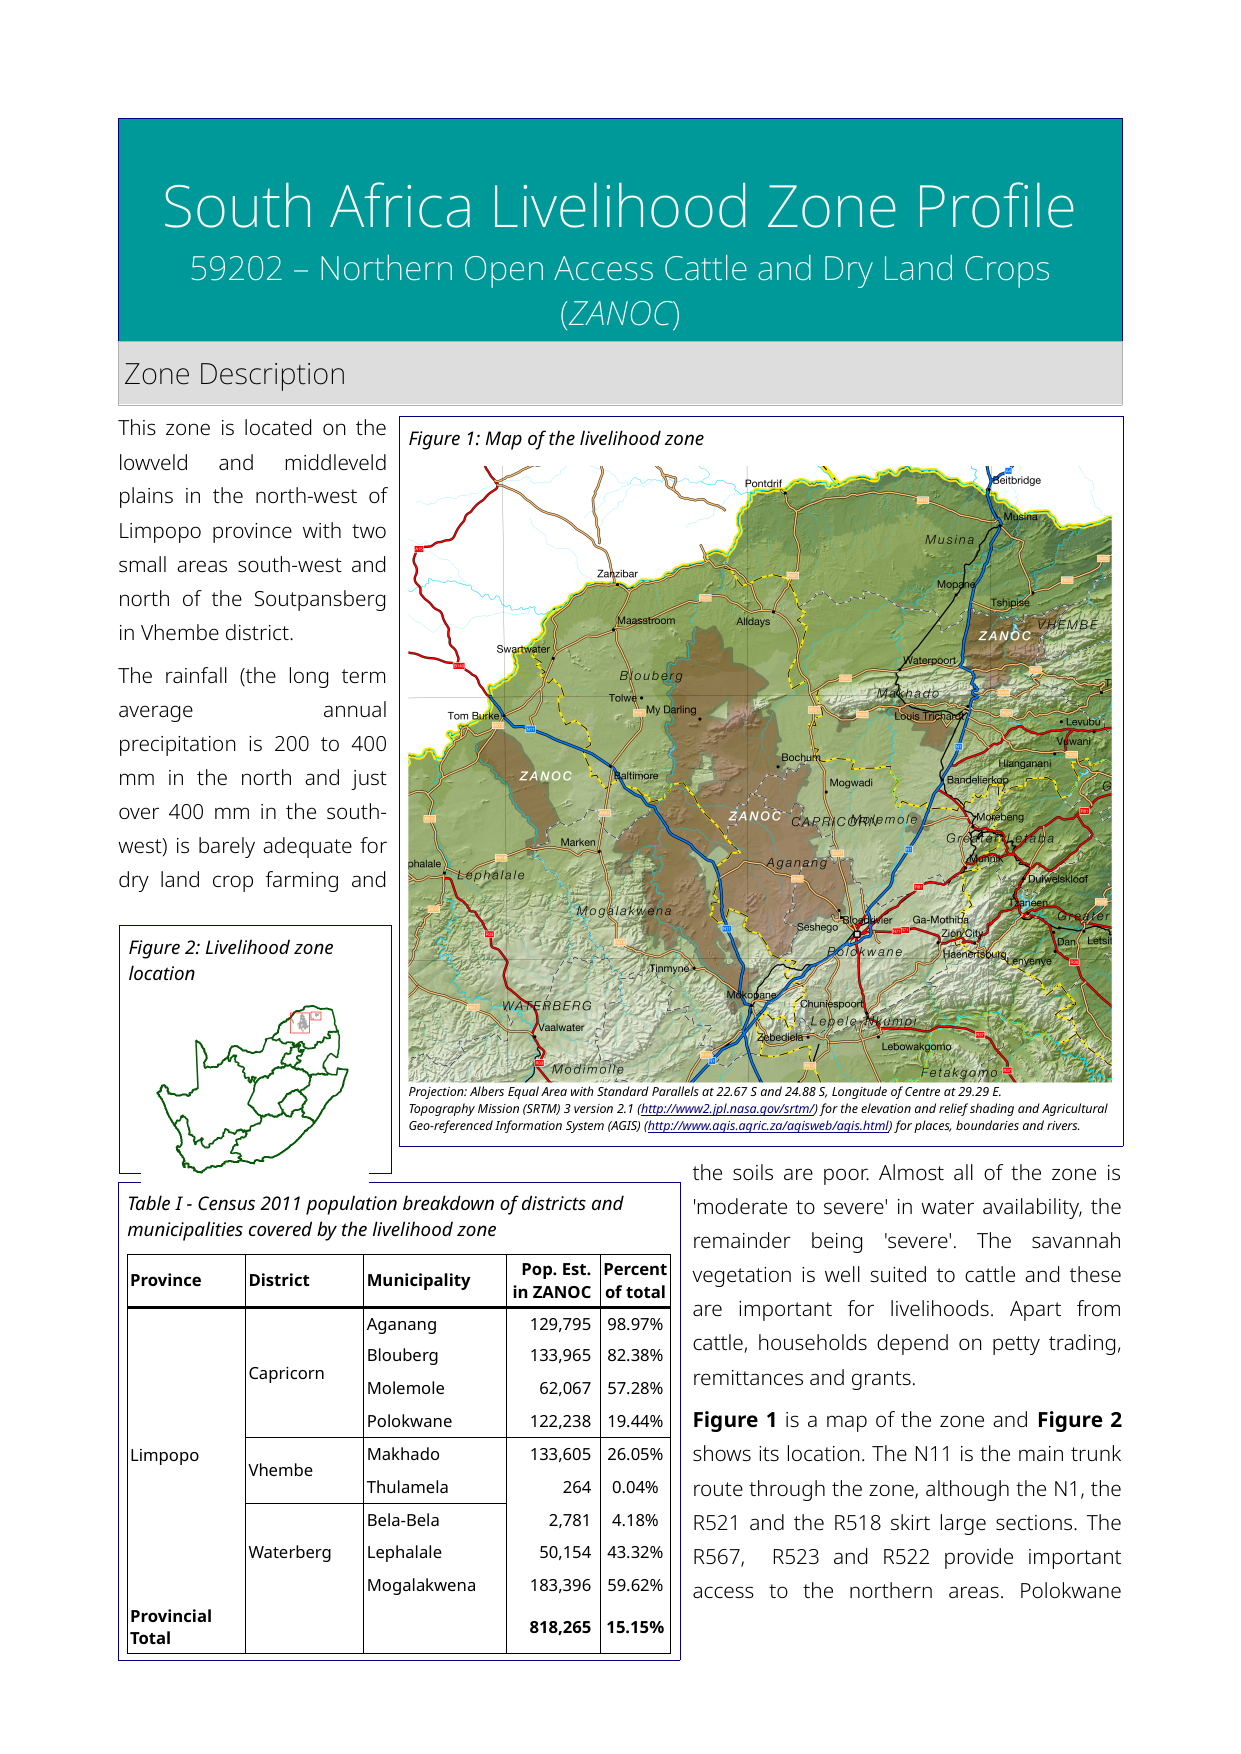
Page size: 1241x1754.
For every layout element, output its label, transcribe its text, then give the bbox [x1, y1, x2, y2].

table_cell Bela-Bela [364, 1504, 506, 1536]
table_cell Vhembe [246, 1438, 363, 1503]
table_cell 82.38% [601, 1339, 670, 1372]
table_cell 2,781 [507, 1503, 600, 1536]
table_cell Waterberg [246, 1504, 363, 1601]
text Sources of data: Open Street Map, Highways (http://wiki.openstreetmap.org/wiki/Planet.osm) for the road lines, Shuttle Radar Topography Mission (SRTM) 3 version 2.1 (http://www2.jpl.nasa.gov/srtm/) for the elevation and relief shading and Agricultural Geo-referenced Information System (AGIS) (http://www.agis.agric.za/agisweb/agis.html) for places, boundaries and rivers. [408, 1100, 1114, 1137]
table_cell Limpopo [128, 1309, 245, 1601]
table_cell [364, 1601, 506, 1652]
text Projection: Albers Equal Area with Standard Parallels at 22.67 S and 24.88 S, Longitude of Centre at 29.29 E. [408, 1081, 1114, 1100]
text Table I - Census 2011 population breakdown of districts and municipalities covered by the livelihood zone [127, 1191, 671, 1242]
table_cell 19.44% [601, 1404, 670, 1437]
table_cell 264 [507, 1470, 600, 1503]
table_cell 129,795 [507, 1309, 600, 1339]
table_cell 133,965 [507, 1339, 600, 1372]
table_cell Aganang [364, 1309, 506, 1339]
text The rainfall (the long term average annual precipitation is 200 to 400 mm in the north and just over 400 mm in the south-west) is barely adequate for dry land crop farming and the soils are poor. Almost all of the zone is 'moderate to severe' in water availability, the remainder being 'severe'. The savannah vegetation is well suited to cattle and these are important for livelihoods. Apart from cattle, households depend on petty trading, remittances and grants. [120, 926, 391, 1173]
table_cell Capricorn [246, 1309, 363, 1437]
table_header Province [128, 1255, 245, 1306]
table_cell Mogalakwena [364, 1569, 506, 1601]
table_cell 57.28% [601, 1372, 670, 1404]
table_cell 50,154 [507, 1536, 600, 1568]
table_cell Provincial Total [128, 1601, 245, 1652]
text This zone is located on the lowveld and middleveld plains in the north-west of Limpopo province with two small areas south-west and north of the Soutpansberg in Vhembe district. [400, 417, 1123, 1146]
table_cell 133,605 [507, 1438, 600, 1470]
text The rainfall (the long term average annual precipitation is 200 to 400 mm in the north and just over 400 mm in the south-west) is barely adequate for dry land crop farming and the soils are poor. Almost all of the zone is 'moderate to severe' in water availability, the remainder being 'severe'. The savannah vegetation is well suited to cattle and these are important for livelihoods. Apart from cattle, households depend on petty trading, remittances and grants. [119, 1183, 680, 1660]
table_header Municipality [364, 1255, 506, 1306]
table_cell Lephalale [364, 1536, 506, 1568]
table_cell 26.05% [601, 1438, 670, 1470]
table_cell Polokwane [364, 1404, 506, 1437]
table_header Percent of total [601, 1255, 670, 1306]
table_cell 122,238 [507, 1404, 600, 1437]
table_cell 15.15% [601, 1601, 670, 1652]
table_cell 59.62% [601, 1569, 670, 1601]
table_cell 4.18% [601, 1503, 670, 1536]
picture [408, 466, 605, 1084]
table_cell Molemole [364, 1372, 506, 1404]
table_cell 183,396 [507, 1569, 600, 1601]
table_cell 43.32% [601, 1536, 670, 1568]
table_cell Blouberg [364, 1339, 506, 1372]
picture [141, 997, 175, 1055]
text Figure 1 is a map of the zone and Figure 2 shows its location. The N11 is the main trunk route through the zone, although the N1, the R521 and the R518 skirt large sections. The R567, R523 and R522 provide important access to the northern areas. Polokwane [681, 1406, 1122, 1604]
text The rainfall (the long term average annual precipitation is 200 to 400 mm in the north and just over 400 mm in the south-west) is barely adequate for dry land crop farming and the soils are poor. Almost all of the zone is 'moderate to severe' in water availability, the remainder being 'severe'. The savannah vegetation is well suited to cattle and these are important for livelihoods. Apart from cattle, households depend on petty trading, remittances and grants. [118, 661, 1122, 1391]
table_cell 818,265 [507, 1601, 600, 1652]
table_cell Thulamela [364, 1470, 506, 1503]
text [408, 463, 1114, 468]
table_cell 62,067 [507, 1372, 600, 1404]
table_cell 0.04% [601, 1470, 670, 1503]
table_cell 98.97% [601, 1309, 670, 1339]
table_header District [246, 1255, 363, 1306]
table_header South Africa Livelihood Zone Profile 59202 – Northern Open Access Cattle and Dry Land Crops (ZANOC) [119, 119, 1122, 341]
table_cell Makhado [364, 1438, 506, 1470]
text Figure 1: Map of the livelihood zone [408, 425, 1114, 451]
table_header Zone Description [119, 342, 1122, 404]
table_header Pop. Est. in ZANOC [507, 1255, 600, 1306]
text Figure 2: Livelihood zone location [128, 934, 382, 985]
table_cell [246, 1601, 363, 1652]
text This zone is located on the lowveld and middleveld plains in the north-west of Limpopo province with two small areas south-west and north of the Soutpansberg in Vhembe district. [118, 413, 1122, 646]
